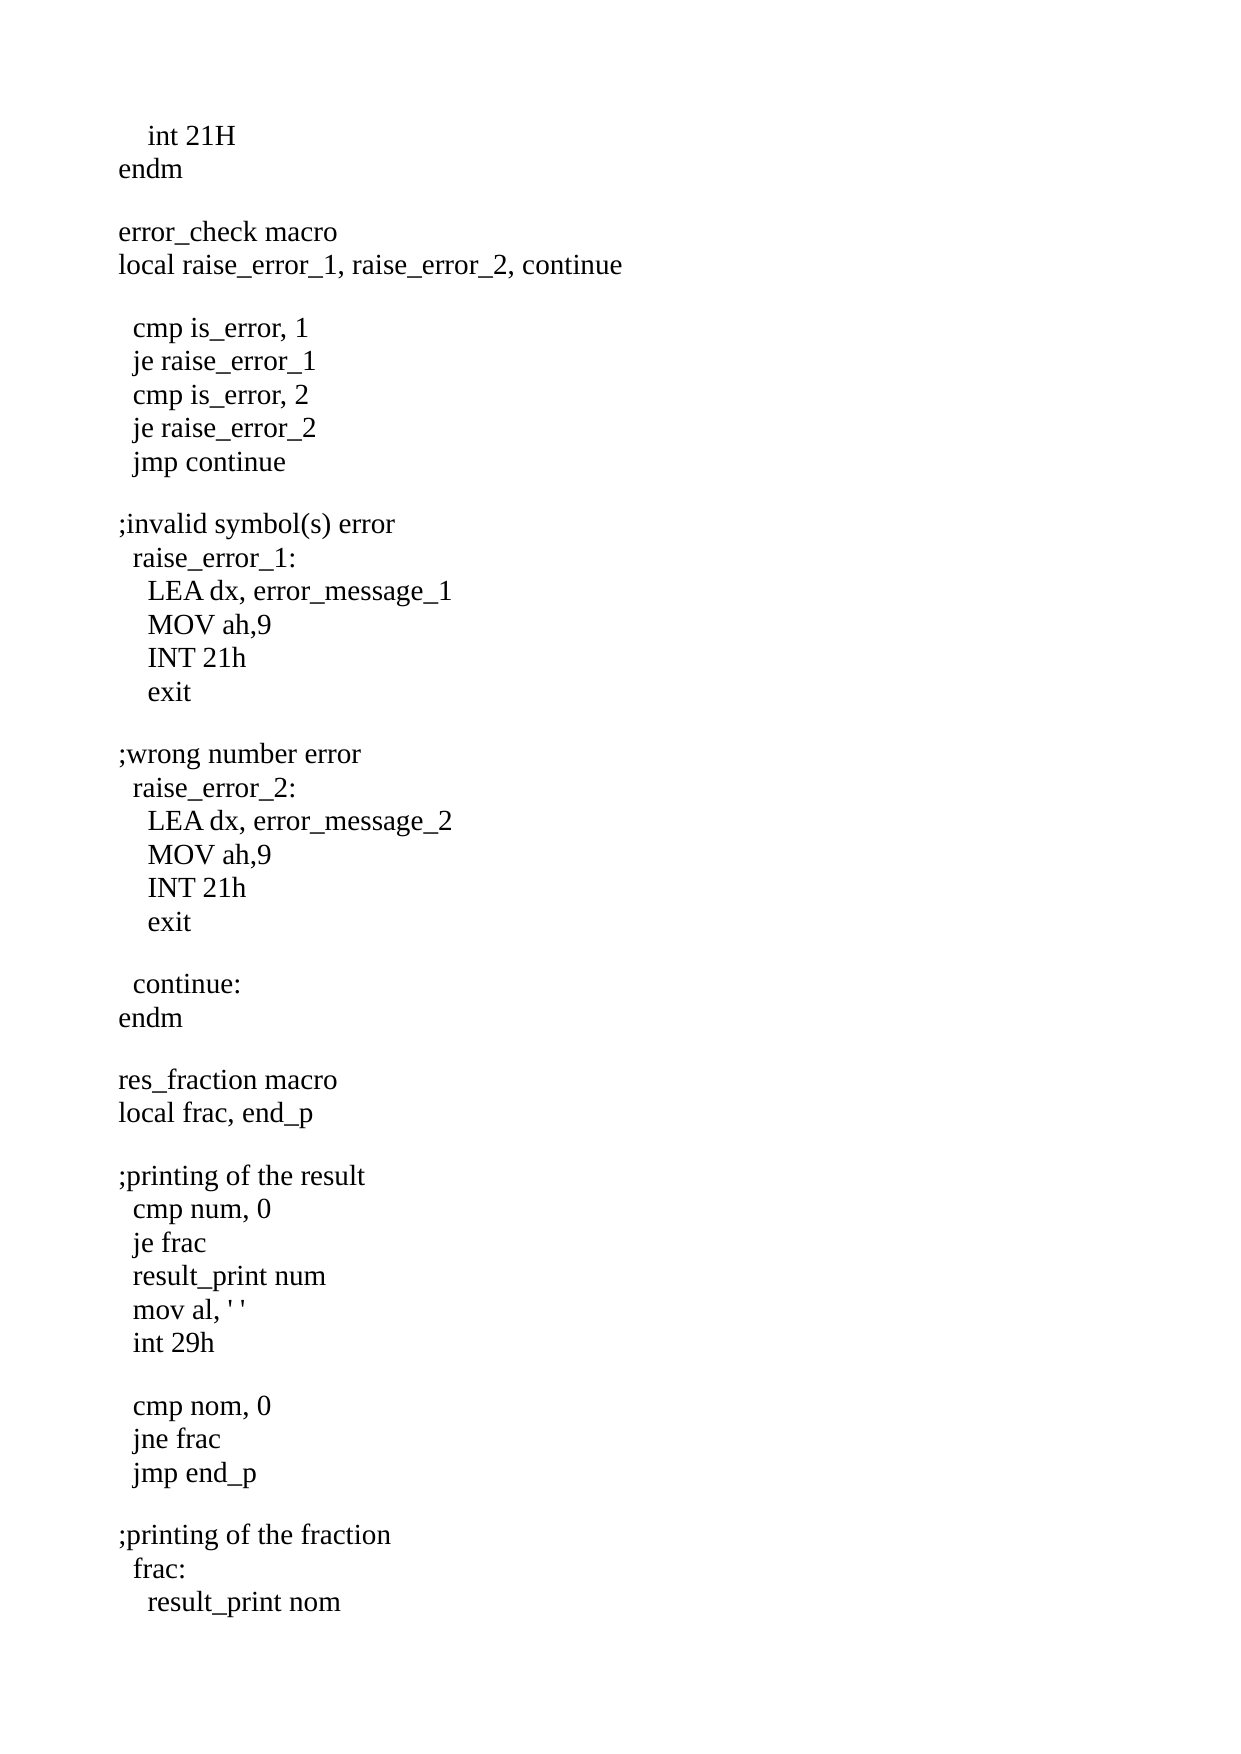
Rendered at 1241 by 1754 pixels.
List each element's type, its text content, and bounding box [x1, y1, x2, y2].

text jne frac [118, 1421, 1122, 1455]
text ;wrong number error [118, 736, 1122, 770]
text raise_error_2: [118, 770, 1122, 803]
text error_check macro [118, 214, 1122, 247]
text local raise_error_1, raise_error_2, continue [118, 247, 1122, 281]
text exit [118, 904, 1122, 937]
text INT 21h [118, 640, 1122, 674]
text ;printing of the result [118, 1158, 1122, 1191]
text jmp end_p [118, 1455, 1122, 1488]
text MOV ah,9 [118, 607, 1122, 640]
text ;printing of the fraction [118, 1517, 1122, 1551]
text MOV ah,9 [118, 837, 1122, 870]
text cmp is_error, 2 [118, 377, 1122, 410]
text result_print nom [118, 1584, 1122, 1618]
text cmp num, 0 [118, 1191, 1122, 1225]
text frac: [118, 1551, 1122, 1584]
text exit [118, 674, 1122, 707]
text LEA dx, error_message_1 [118, 573, 1122, 607]
text int 29h [118, 1326, 1122, 1359]
text LEA dx, error_message_2 [118, 803, 1122, 837]
text endm [118, 1000, 1122, 1033]
text raise_error_1: [118, 540, 1122, 573]
text jmp continue [118, 444, 1122, 477]
text res_fraction macro [118, 1062, 1122, 1096]
text cmp nom, 0 [118, 1388, 1122, 1421]
text je raise_error_1 [118, 343, 1122, 377]
text mov al, ' ' [118, 1292, 1122, 1326]
text je frac [118, 1225, 1122, 1258]
text je raise_error_2 [118, 410, 1122, 444]
text cmp is_error, 1 [118, 310, 1122, 343]
text continue: [118, 966, 1122, 1000]
text int 21H [118, 118, 1122, 152]
text INT 21h [118, 870, 1122, 904]
text endm [118, 152, 1122, 185]
text ;invalid symbol(s) error [118, 506, 1122, 540]
text local frac, end_p [118, 1096, 1122, 1129]
text result_print num [118, 1258, 1122, 1292]
